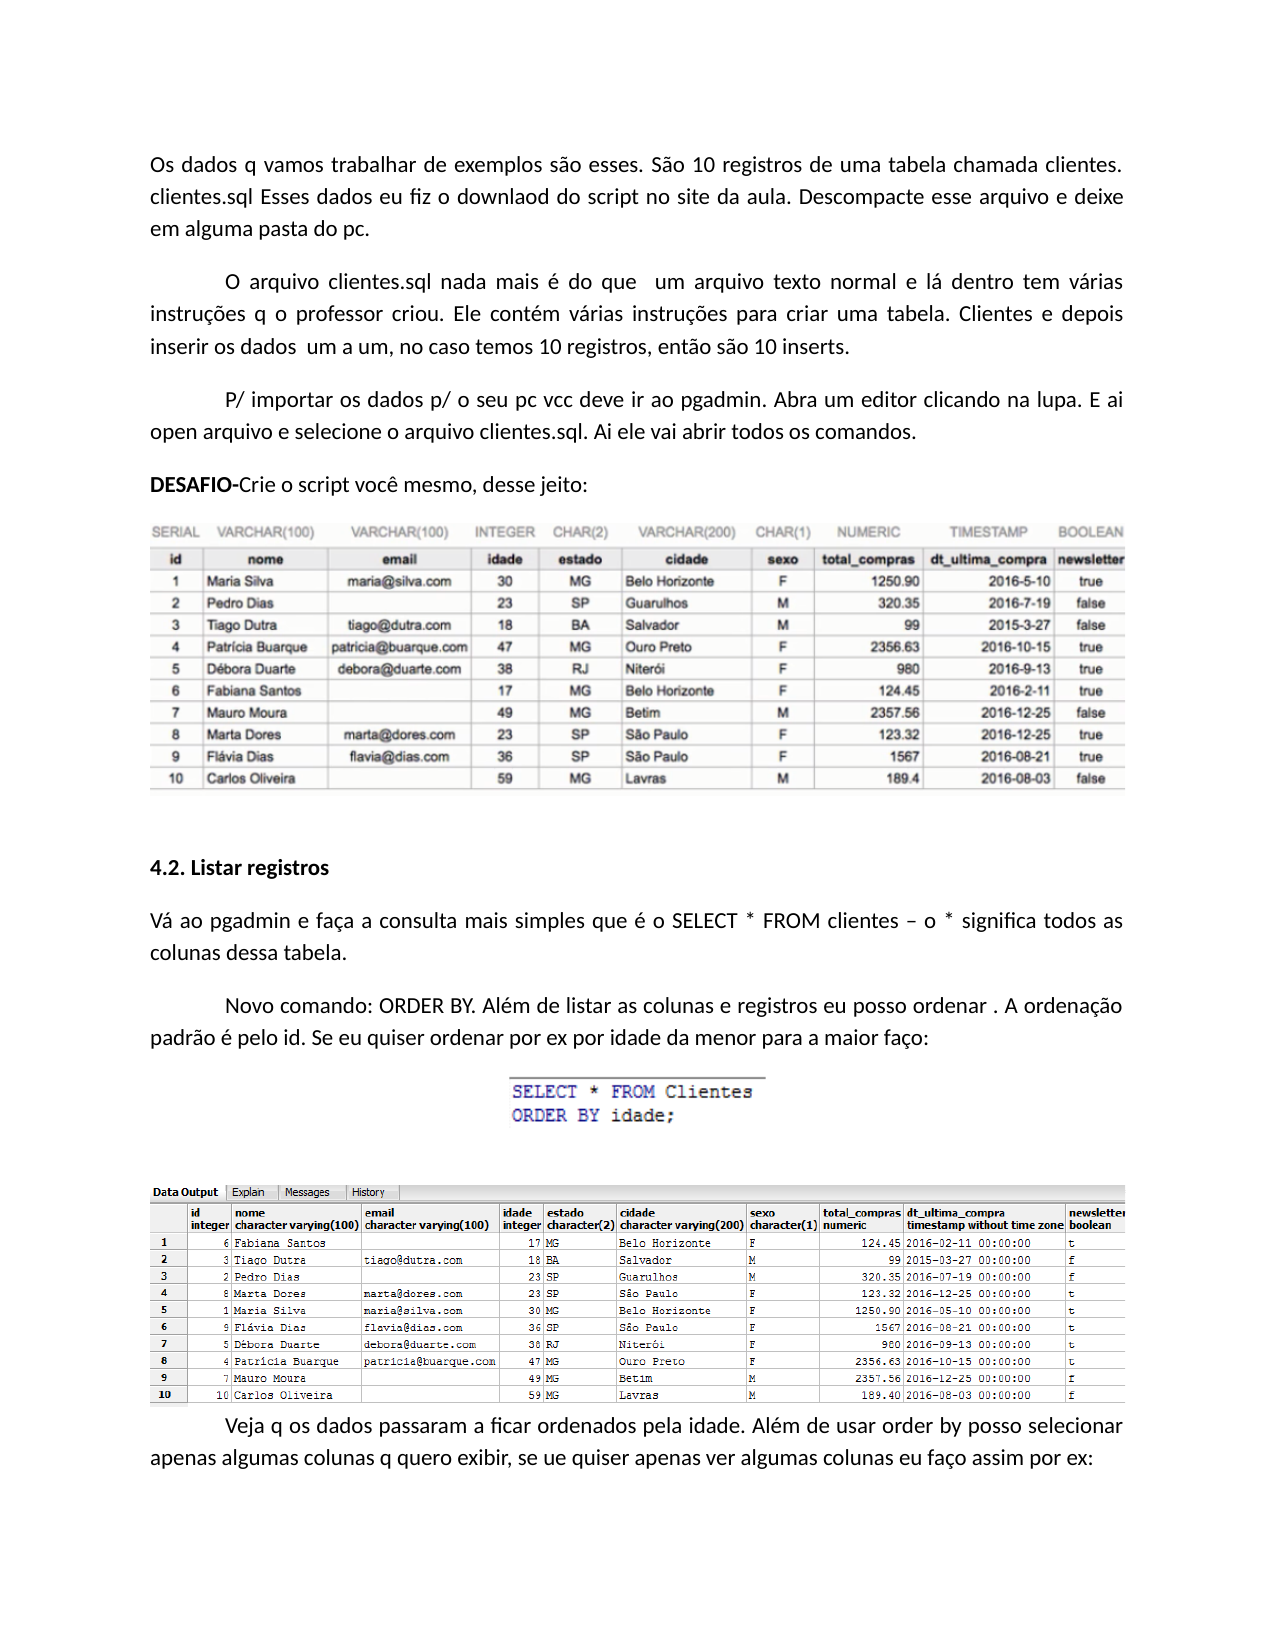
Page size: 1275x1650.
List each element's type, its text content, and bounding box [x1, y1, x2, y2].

text O arquivo clientes.sql nada mais é do que um arquivo texto normal e lá dentro tem várias instruções q o professor criou. Ele contém várias instruções para criar uma tabela. Clientes e depois inserir os dados um a um, no caso temos 10 registros, então são 10 inserts. [150, 267, 1125, 360]
text 4.2. Listar registros [150, 853, 1125, 881]
text Os dados q vamos trabalhar de exemplos são esses. São 10 registros de uma tabela chamada clientes. clientes.sql Esses dados eu fiz o downlaod do script no site da aula. Descompacte esse arquivo e deixe em alguma pasta do pc. [150, 150, 1125, 242]
text DESAFIO-Crie o script você mesmo, desse jeito: [150, 470, 1125, 498]
text Veja q os dados passaram a ficar ordenados pela idade. Além de usar order by posso selecionar apenas algumas colunas q quero exibir, se ue quiser apenas ver algumas colunas eu faço assim por ex: [150, 1407, 1125, 1471]
picture [509, 1076, 766, 1128]
text Vá ao pgadmin e faça a consulta mais simples que é o SELECT * FROM clientes – o * significa todos as colunas dessa tabela. [150, 906, 1125, 966]
text P/ importar os dados p/ o seu pc vcc deve ir ao pgadmin. Abra um editor clicando na lupa. E ai open arquivo e selecione o arquivo clientes.sql. Ai ele vai abrir todos os comandos. [150, 385, 1125, 445]
text Novo comando: ORDER BY. Além de listar as colunas e registros eu posso ordenar . A ordenação padrão é pelo id. Se eu quiser ordenar por ex por idade da menor para a maior faço: [150, 991, 1125, 1051]
picture [150, 1185, 1125, 1407]
picture [150, 523, 1125, 796]
